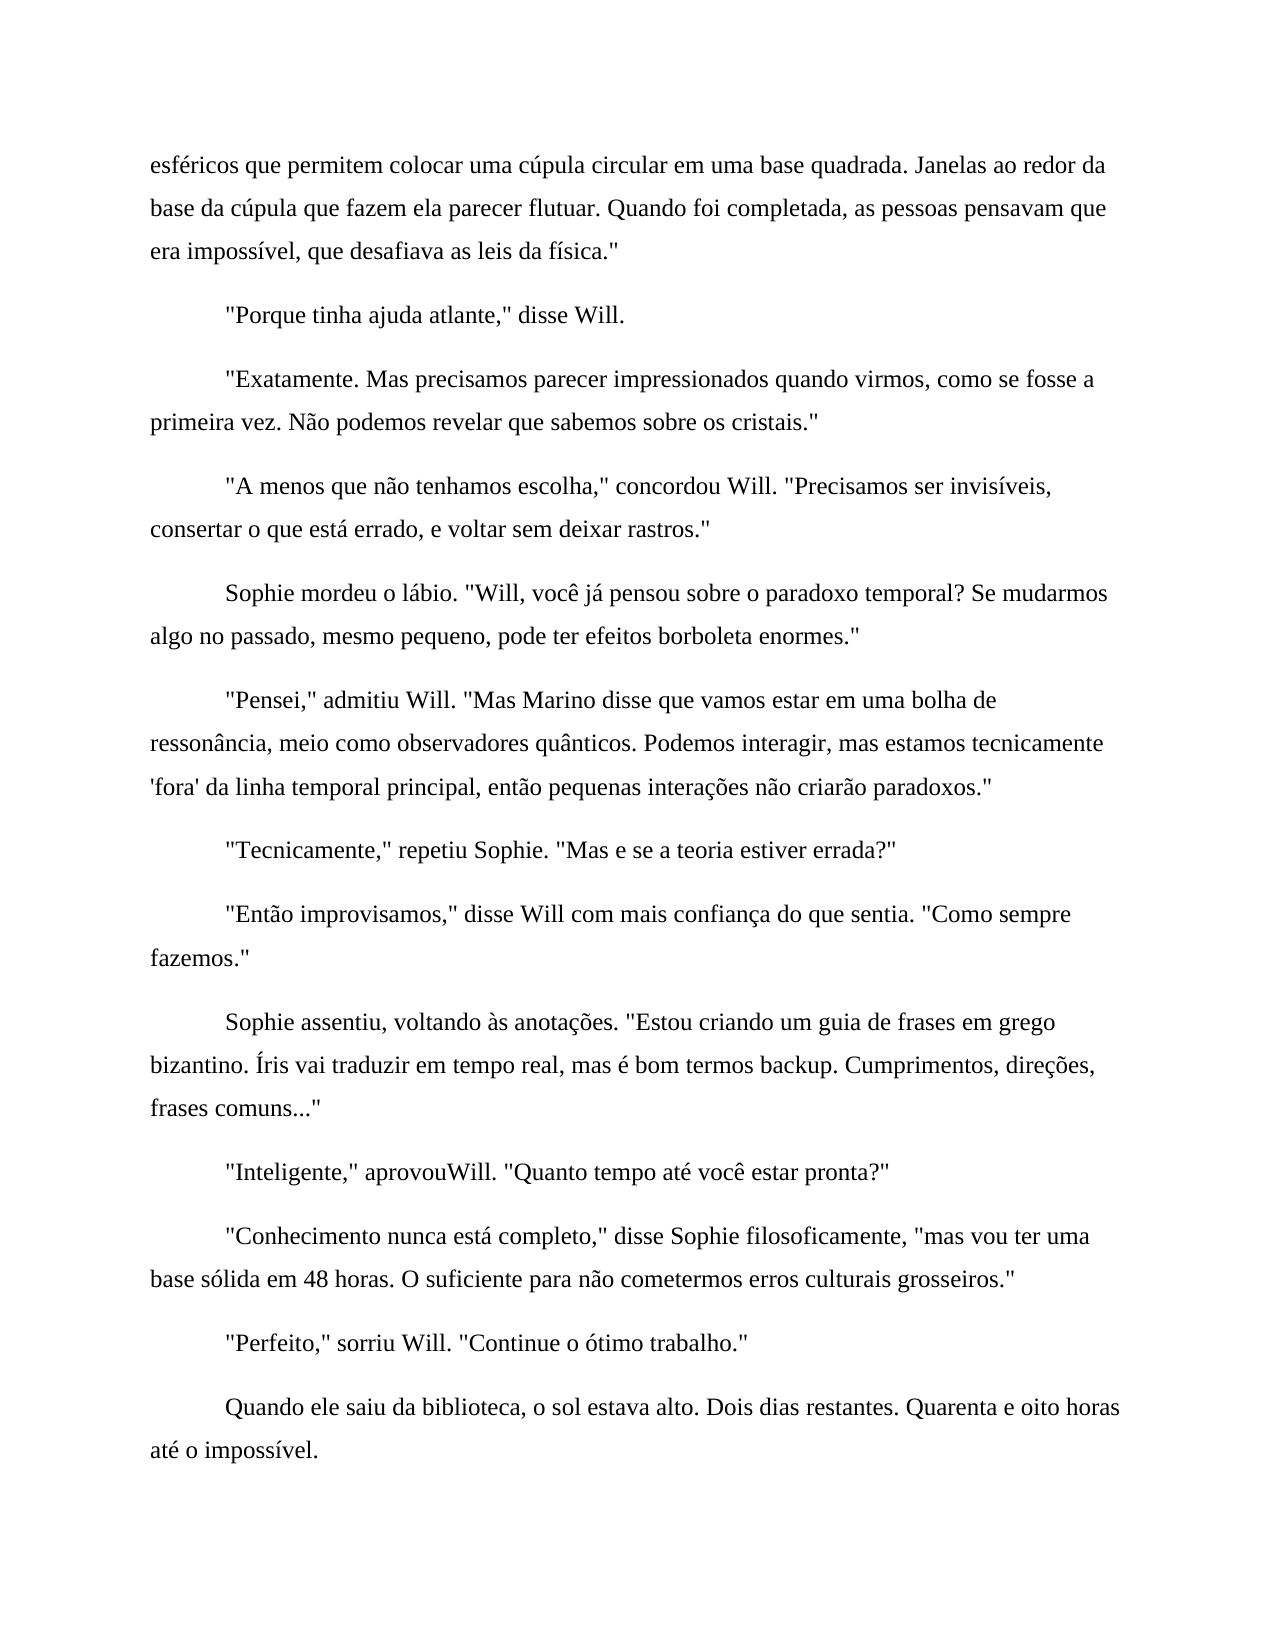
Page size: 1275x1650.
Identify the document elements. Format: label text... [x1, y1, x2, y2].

text "Pensei," admitiu Will. "Mas Marino disse que vamos estar em uma bolha de ressonância, meio como observadores quânticos. Podemos interagir, mas estamos tecnicamente 'fora' da linha temporal principal, então pequenas interações não criarão paradoxos." [150, 685, 1125, 800]
text "Tecnicamente," repetiu Sophie. "Mas e se a teoria estiver errada?" [150, 836, 1125, 864]
text "Perfeito," sorriu Will. "Continue o ótimo trabalho." [150, 1328, 1125, 1357]
text "Exatamente. Mas precisamos parecer impressionados quando virmos, como se fosse a primeira vez. Não podemos revelar que sabemos sobre os cristais." [150, 364, 1125, 436]
text Sophie assentiu, voltando às anotações. "Estou criando um guia de frases em grego bizantino. Íris vai traduzir em tempo real, mas é bom termos backup. Cumprimentos, direções, frases comuns..." [150, 1007, 1125, 1122]
text "Então improvisamos," disse Will com mais confiança do que sentia. "Como sempre fazemos." [150, 899, 1125, 971]
text Sophie mordeu o lábio. "Will, você já pensou sobre o paradoxo temporal? Se mudarmos algo no passado, mesmo pequeno, pode ter efeitos borboleta enormes." [150, 578, 1125, 650]
text esféricos que permitem colocar uma cúpula circular em uma base quadrada. Janelas ao redor da base da cúpula que fazem ela parecer flutuar. Quando foi completada, as pessoas pensavam que era impossível, que desafiava as leis da física." [150, 150, 1125, 265]
text "Porque tinha ajuda atlante," disse Will. [150, 300, 1125, 329]
text "Inteligente," aprovouWill. "Quanto tempo até você estar pronta?" [150, 1157, 1125, 1186]
text "Conhecimento nunca está completo," disse Sophie filosoficamente, "mas vou ter uma base sólida em 48 horas. O suficiente para não cometermos erros culturais grosseiros." [150, 1221, 1125, 1293]
text "A menos que não tenhamos escolha," concordou Will. "Precisamos ser invisíveis, consertar o que está errado, e voltar sem deixar rastros." [150, 471, 1125, 543]
text Quando ele saiu da biblioteca, o sol estava alto. Dois dias restantes. Quarenta e oito horas até o impossível. [150, 1392, 1125, 1464]
